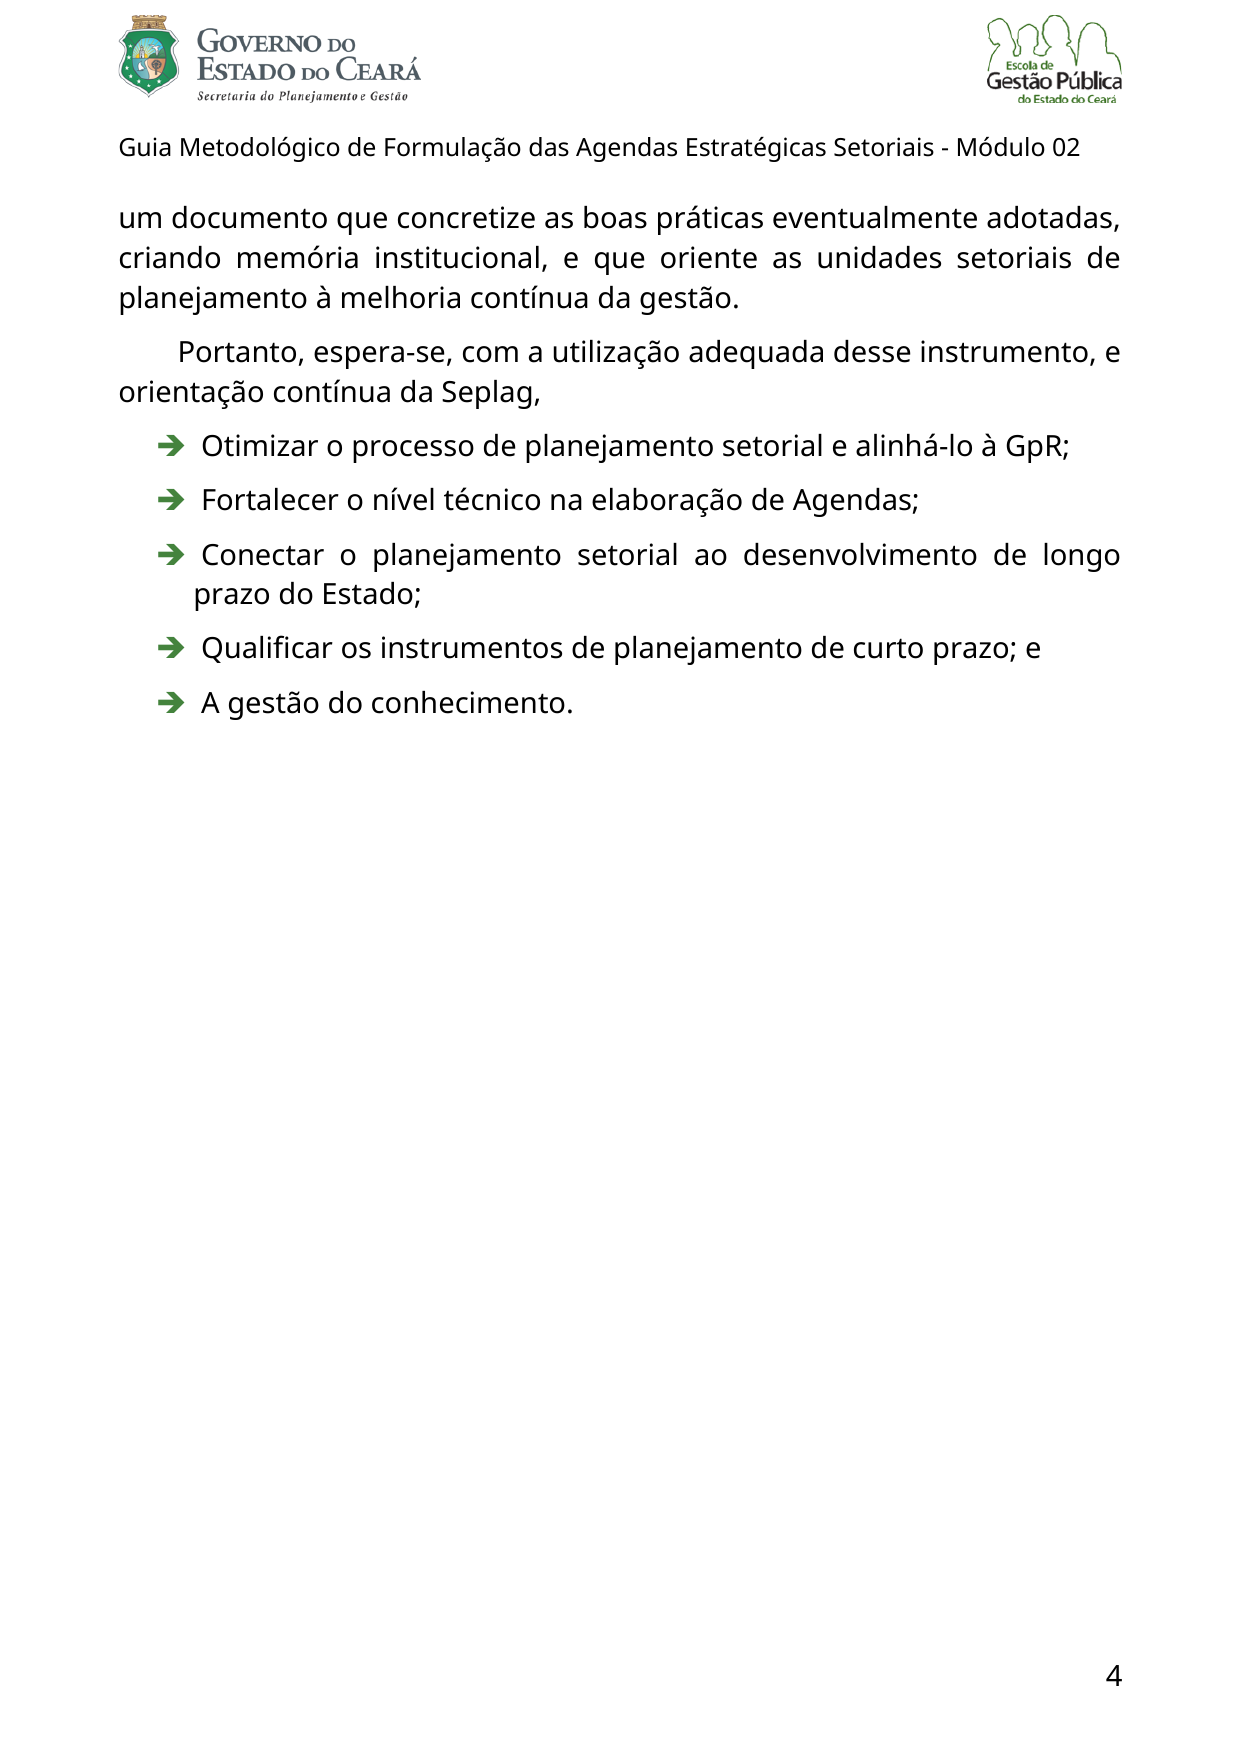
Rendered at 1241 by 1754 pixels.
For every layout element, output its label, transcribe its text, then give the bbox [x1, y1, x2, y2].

text um documento que concretize as boas práticas eventualmente adotadas, criando memória institucional, e que oriente as unidades setoriais de planejamento à melhoria contínua da gestão. [118, 198, 1122, 317]
list Conectar o planejamento setorial ao desenvolvimento de longo prazo do Estado; [156, 534, 1122, 613]
list Fortalecer o nível técnico na elaboração de Agendas; [156, 479, 1122, 519]
list Otimizar o processo de planejamento setorial e alinhá-lo à GpR; [156, 425, 1122, 465]
text Portanto, espera-se, com a utilização adequada desse instrumento, e orientação contínua da Seplag, [118, 331, 1122, 411]
picture [118, 15, 1122, 103]
list Qualificar os instrumentos de planejamento de curto prazo; e [156, 628, 1122, 667]
list A gestão do conhecimento. [156, 682, 1122, 722]
